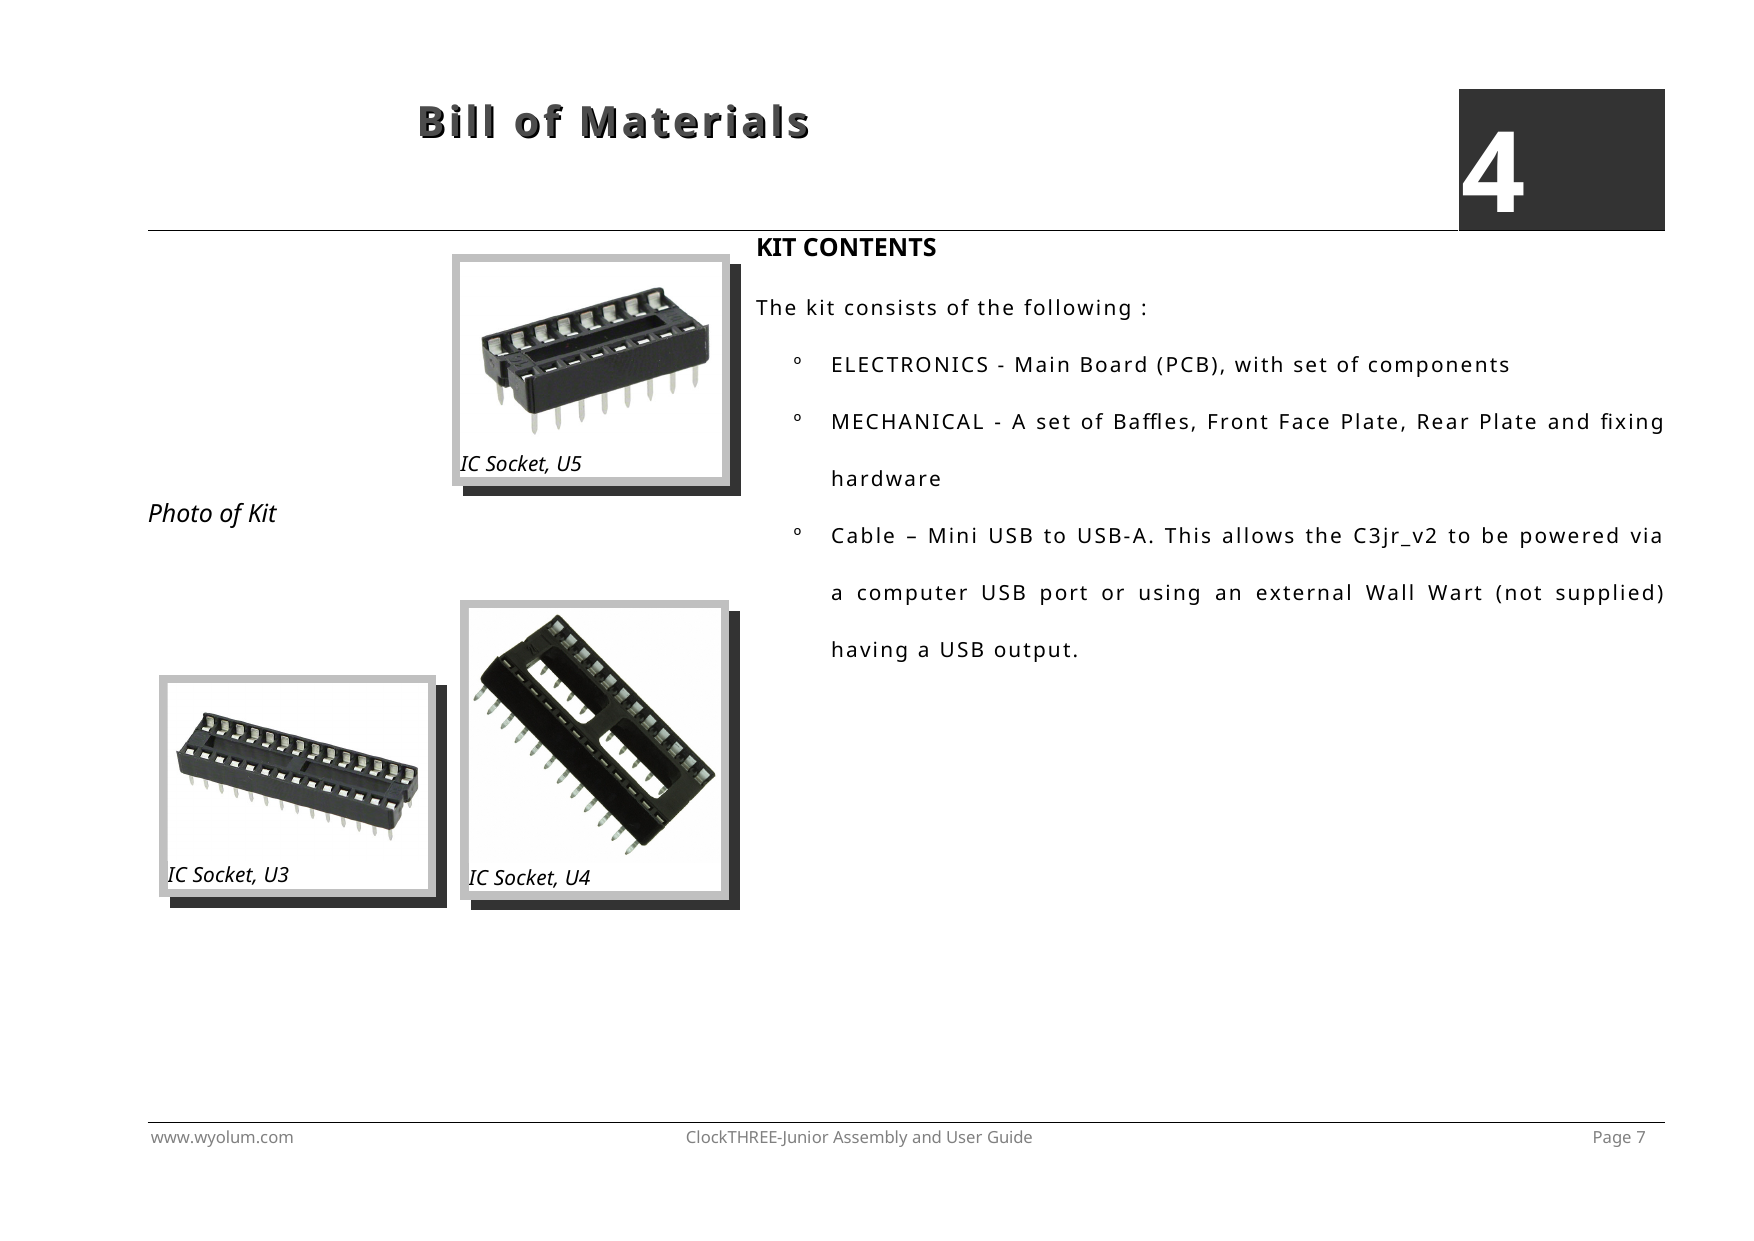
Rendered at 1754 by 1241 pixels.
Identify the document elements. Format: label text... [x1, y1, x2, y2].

text IC Socket, U5 [460, 449, 722, 477]
picture [460, 262, 722, 449]
table_header KIT CONTENTS The kit consists of the following : ELECTRONICS - Main Board (PCB), with set of components MECHANICAL - A set of Baffles, Front Face Plate, Rear Plate and fixing hardware Cable – Mini USB to USB-A. This allows the C3jr_v2 to be powered via a computer USB port or using an external Wall Wart (not supplied) having a USB output. [756, 231, 1665, 664]
picture [468, 608, 721, 863]
text IC Socket, U3 [168, 861, 428, 889]
text IC Socket, U4 [469, 863, 721, 891]
table_cell [354, 183, 1458, 230]
picture [167, 683, 428, 861]
table_header Photo of Kit [148, 231, 756, 664]
table_header Bill of Materials [354, 89, 1458, 183]
table_header 4 [1459, 89, 1665, 230]
table_header [148, 89, 354, 183]
table_cell [148, 183, 354, 230]
